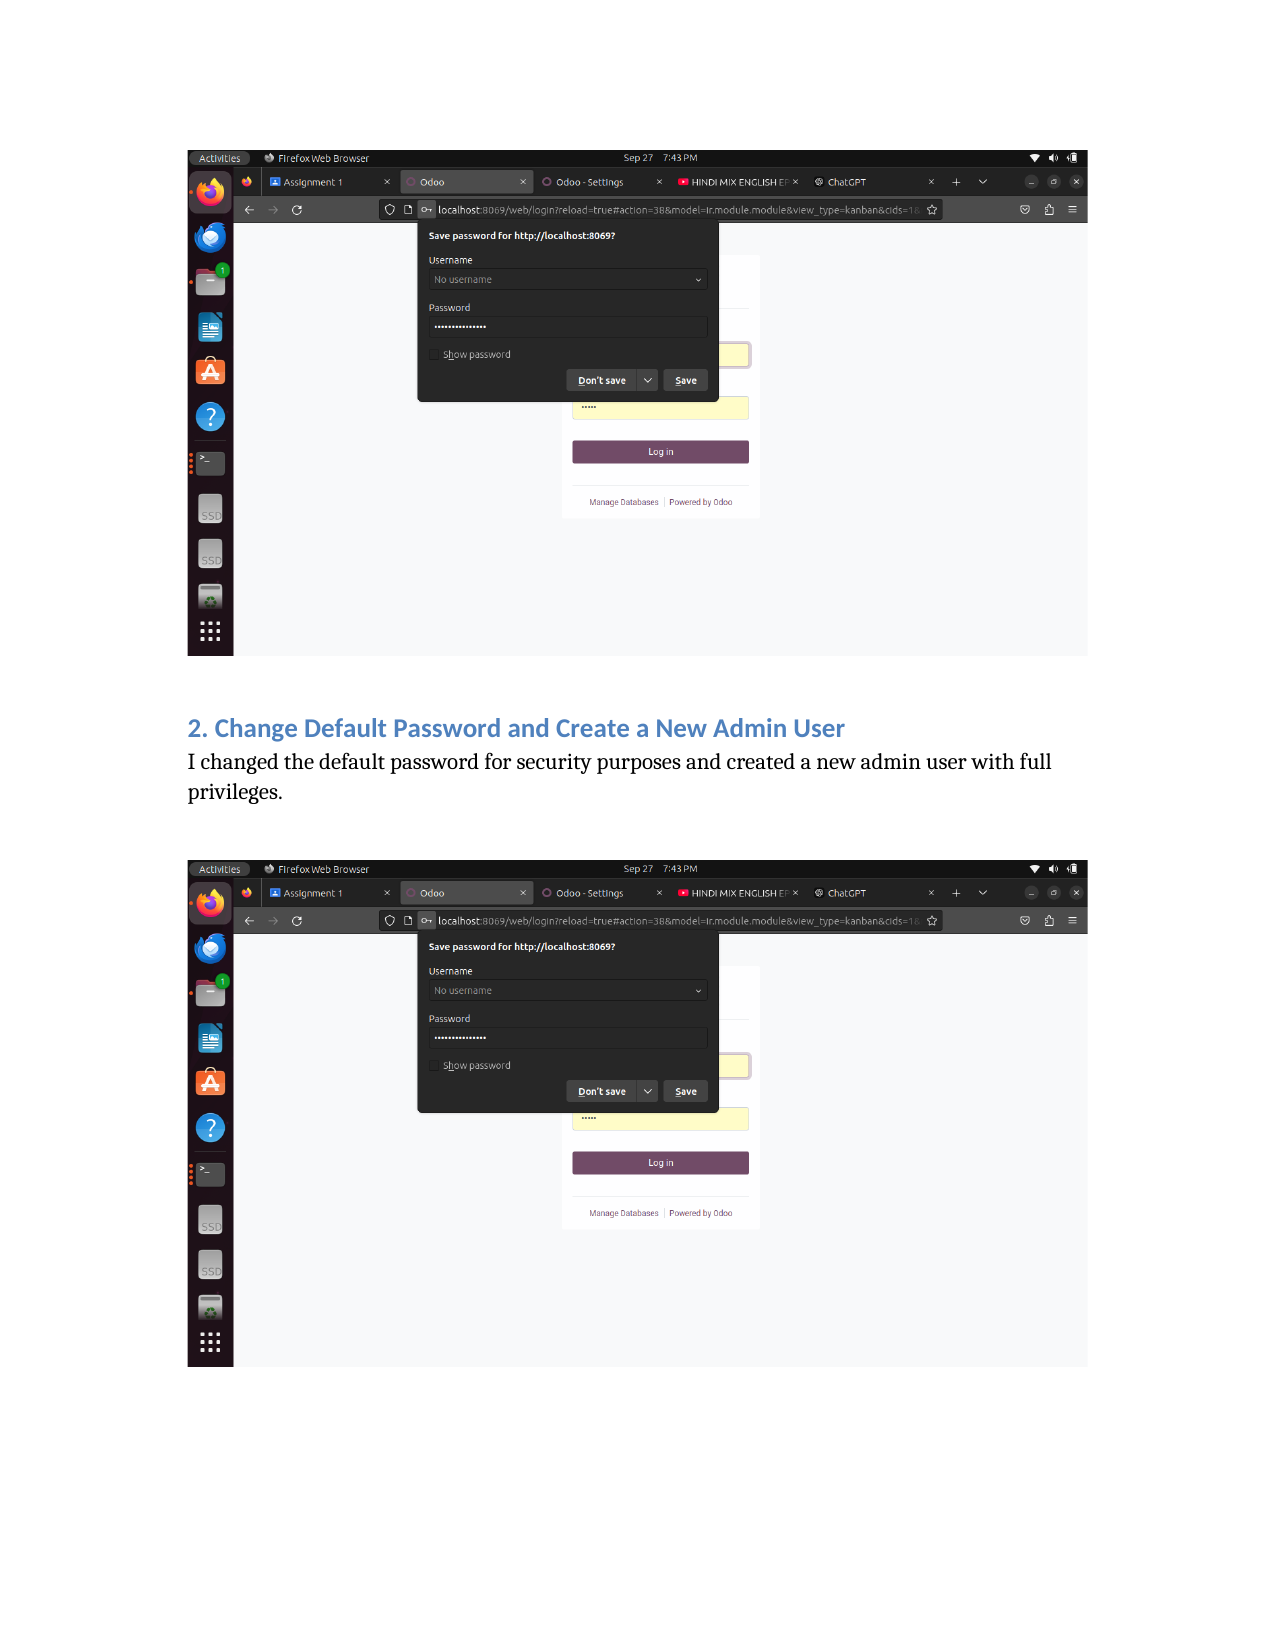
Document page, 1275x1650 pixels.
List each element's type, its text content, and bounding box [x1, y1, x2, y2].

picture [187, 150, 1088, 656]
picture [187, 860, 1088, 1367]
subtitle 2. Change Default Password and Create a New Admin User [187, 711, 1087, 744]
text I changed the default password for security purposes and created a new admin user with full privileges. [187, 749, 1087, 836]
